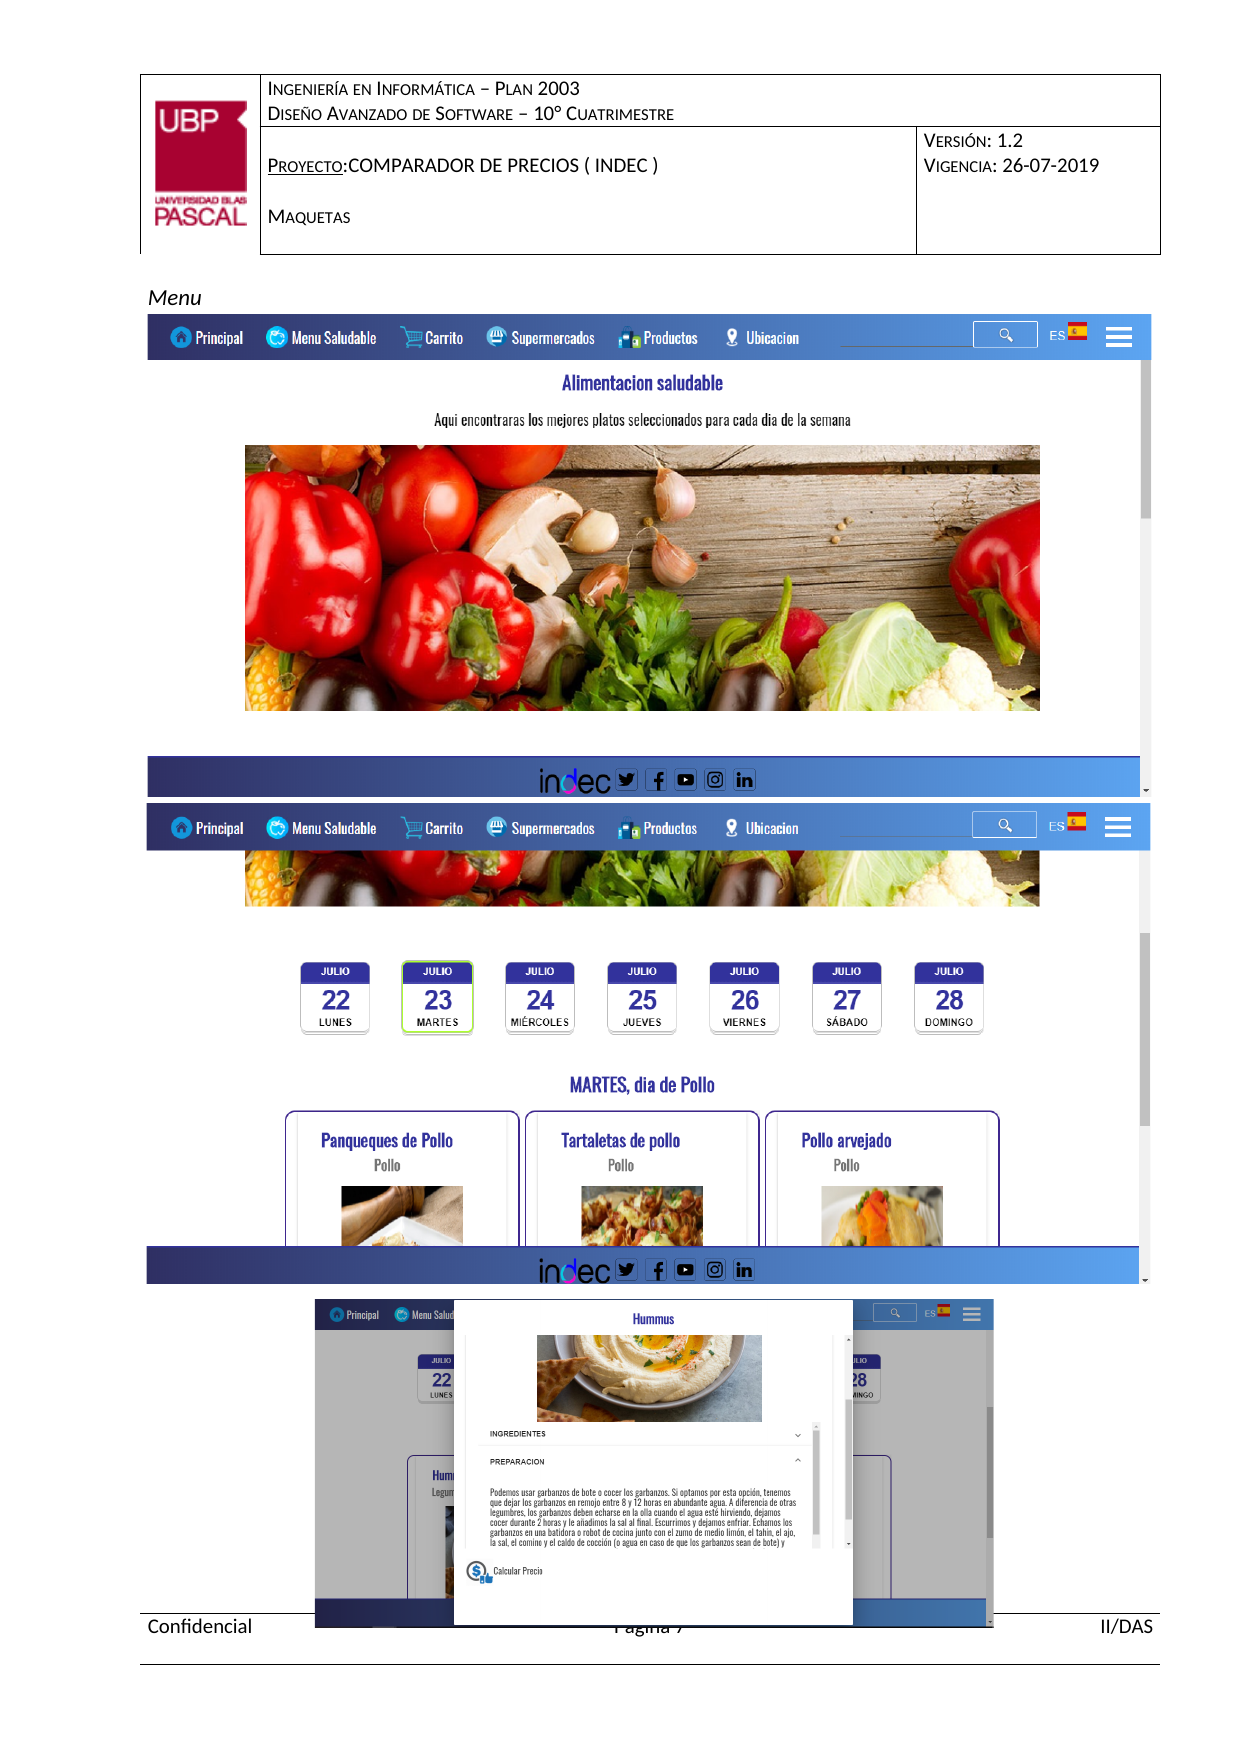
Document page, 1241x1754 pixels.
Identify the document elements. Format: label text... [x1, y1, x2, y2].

picture [147, 314, 1152, 797]
picture [314, 1299, 994, 1628]
picture [146, 803, 1151, 1284]
text Menu [148, 283, 1152, 311]
picture [154, 100, 247, 229]
